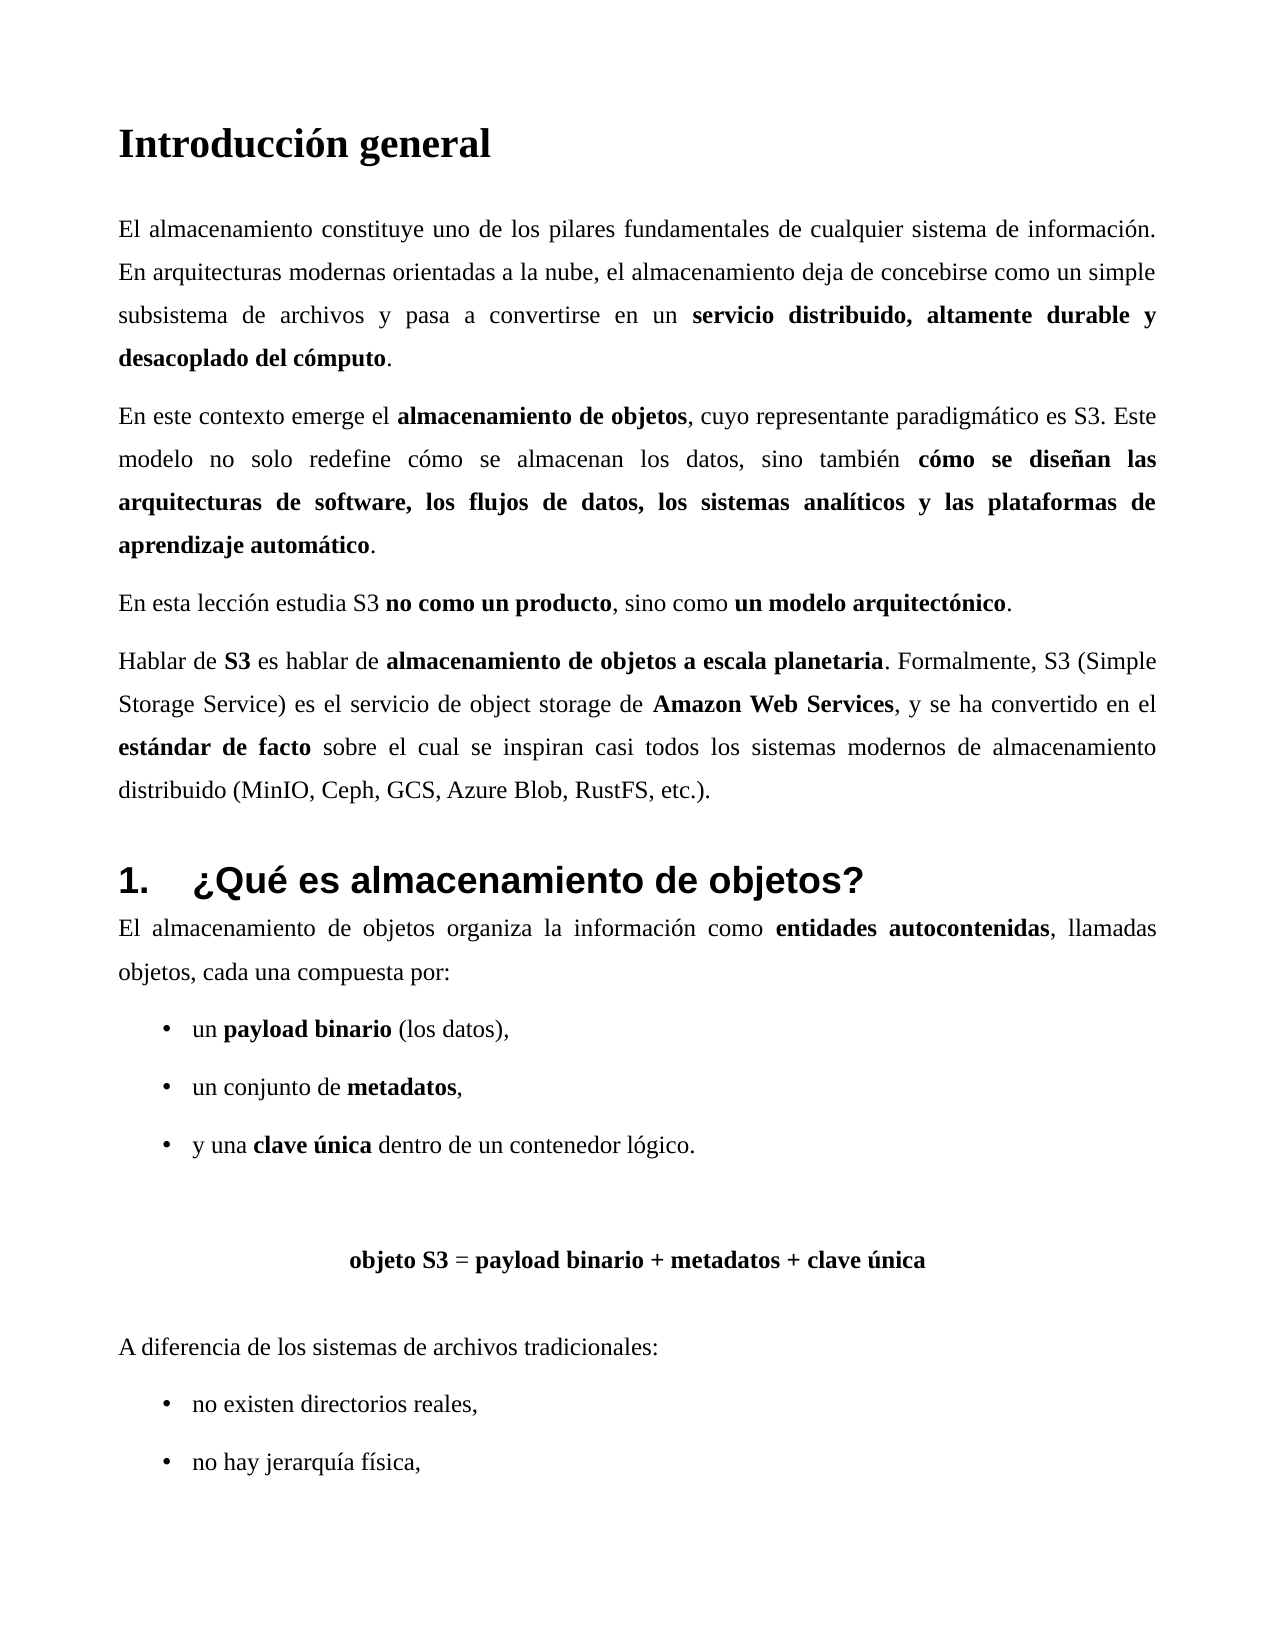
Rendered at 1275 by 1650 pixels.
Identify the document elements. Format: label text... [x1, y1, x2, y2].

list no existen directorios reales, [162, 1389, 1157, 1418]
text En este contexto emerge el almacenamiento de objetos, cuyo representante paradigmático es S3. Este modelo no solo redefine cómo se almacenan los datos, sino también cómo se diseñan las arquitecturas de software, los flujos de datos, los sistemas analíticos y las plataformas de aprendizaje automático. [118, 401, 1157, 559]
list un conjunto de metadatos, [162, 1072, 1157, 1101]
text objeto S3 = payload binario + metadatos + clave única [118, 1245, 1157, 1274]
text Introducción general [118, 118, 1157, 166]
list no hay jerarquía física, [162, 1447, 1157, 1476]
text El almacenamiento constituye uno de los pilares fundamentales de cualquier sistema de información. En arquitecturas modernas orientadas a la nube, el almacenamiento deja de concebirse como un simple subsistema de archivos y pasa a convertirse en un servicio distribuido, altamente durable y desacoplado del cómputo. [118, 214, 1157, 372]
text A diferencia de los sistemas de archivos tradicionales: [118, 1332, 1157, 1360]
subtitle ¿Qué es almacenamiento de objetos? [118, 858, 1157, 901]
text En esta lección estudia S3 no como un producto, sino como un modelo arquitectónico. [118, 588, 1157, 617]
list y una clave única dentro de un contenedor lógico. [162, 1130, 1157, 1158]
text El almacenamiento de objetos organiza la información como entidades autocontenidas, llamadas objetos, cada una compuesta por: [118, 913, 1157, 985]
text Hablar de S3 es hablar de almacenamiento de objetos a escala planetaria. Formalmente, S3 (Simple Storage Service) es el servicio de object storage de Amazon Web Services, y se ha convertido en el estándar de facto sobre el cual se inspiran casi todos los sistemas modernos de almacenamiento distribuido (MinIO, Ceph, GCS, Azure Blob, RustFS, etc.). [118, 646, 1157, 804]
list un payload binario (los datos), [162, 1014, 1157, 1043]
